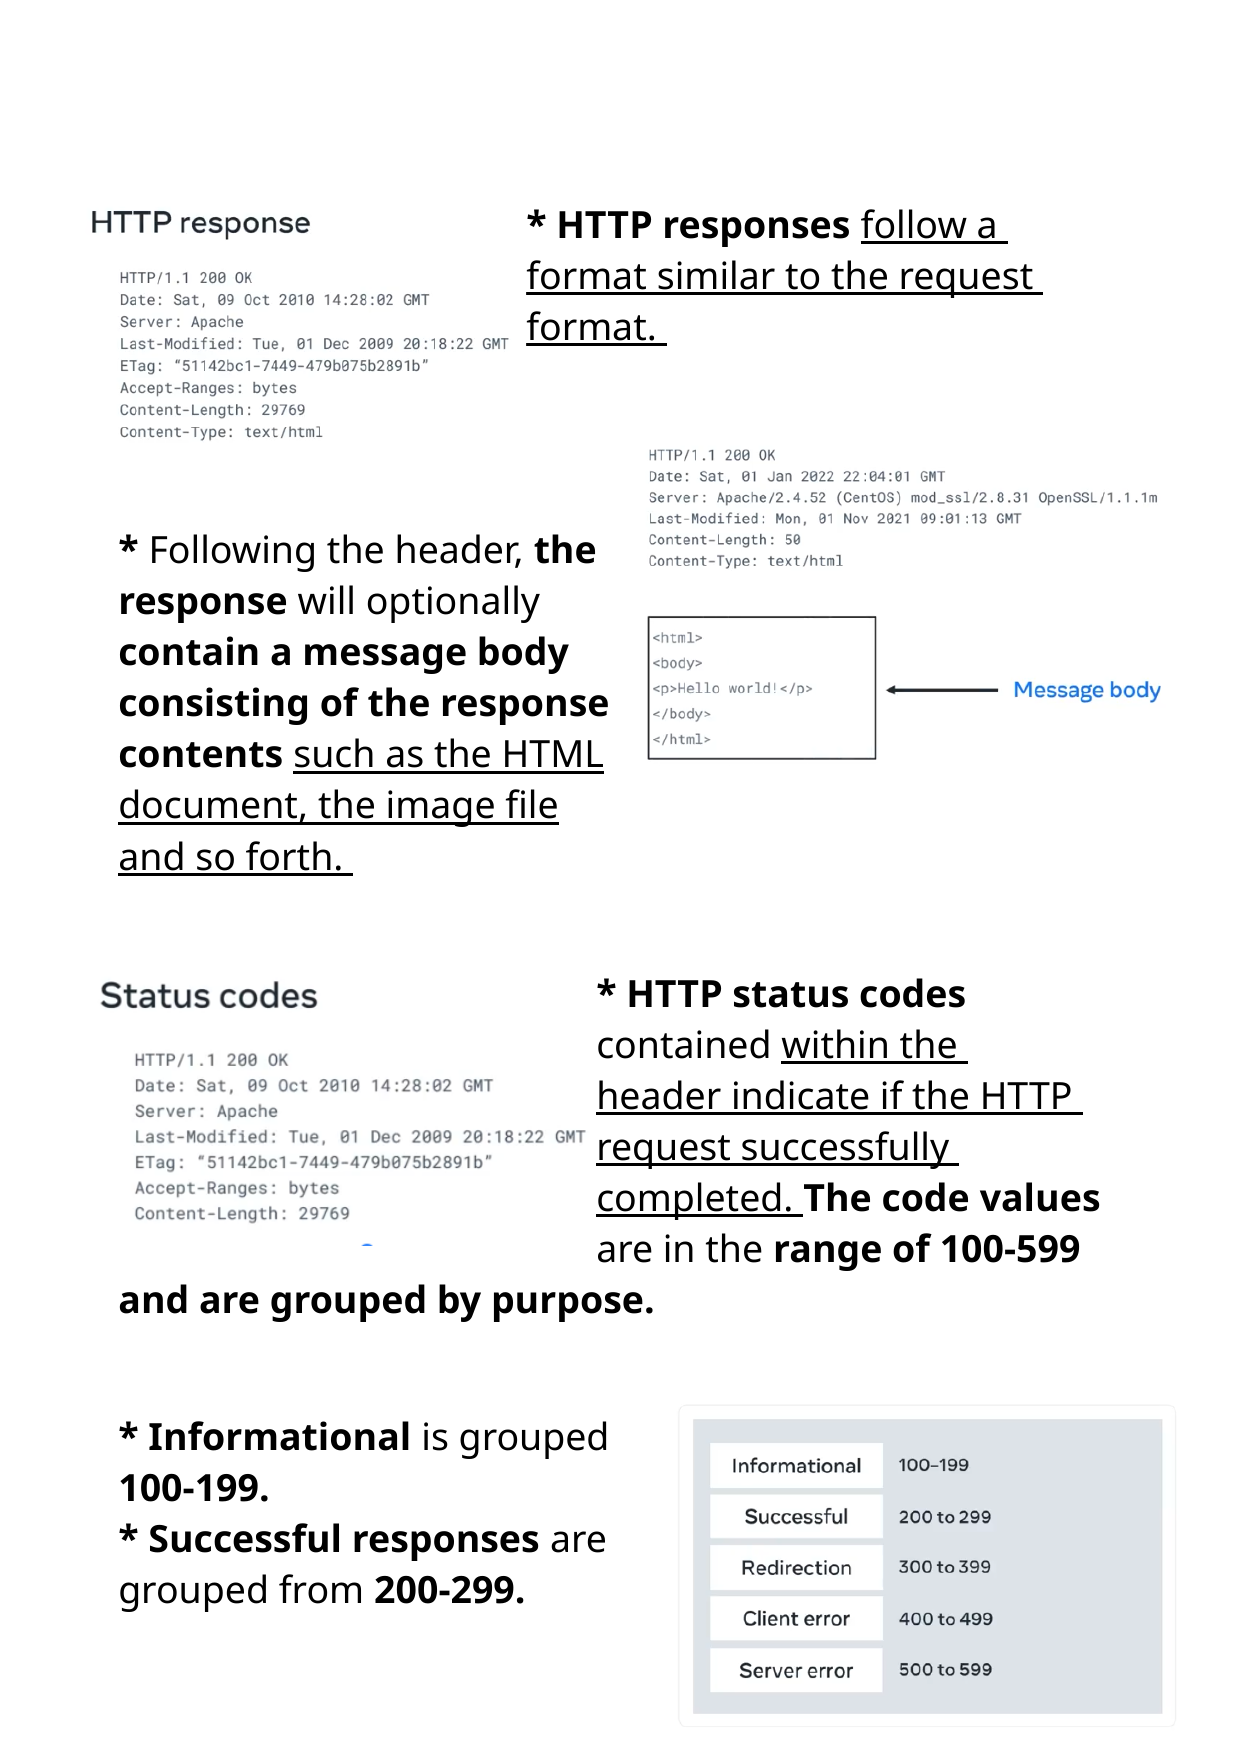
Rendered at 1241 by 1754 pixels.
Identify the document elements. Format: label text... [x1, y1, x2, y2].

text * Successful responses are grouped from 200-299. [118, 1513, 676, 1615]
text * Following the header, the response will optionally contain a message body consisting of the response contents such as the HTML document, the image file and so forth. [118, 523, 1122, 881]
text * HTTP status codes contained within the header indicate if the HTTP request successfully completed. The code values are in the range of 100-599 and are grouped by purpose. [118, 967, 1122, 1324]
picture [616, 416, 1206, 797]
picture [76, 938, 596, 1246]
picture [67, 176, 527, 473]
text * HTTP responses follow a format similar to the request format. [527, 198, 1122, 351]
picture [676, 1401, 1180, 1732]
text * Informational is grouped 100-199. [118, 1411, 676, 1513]
